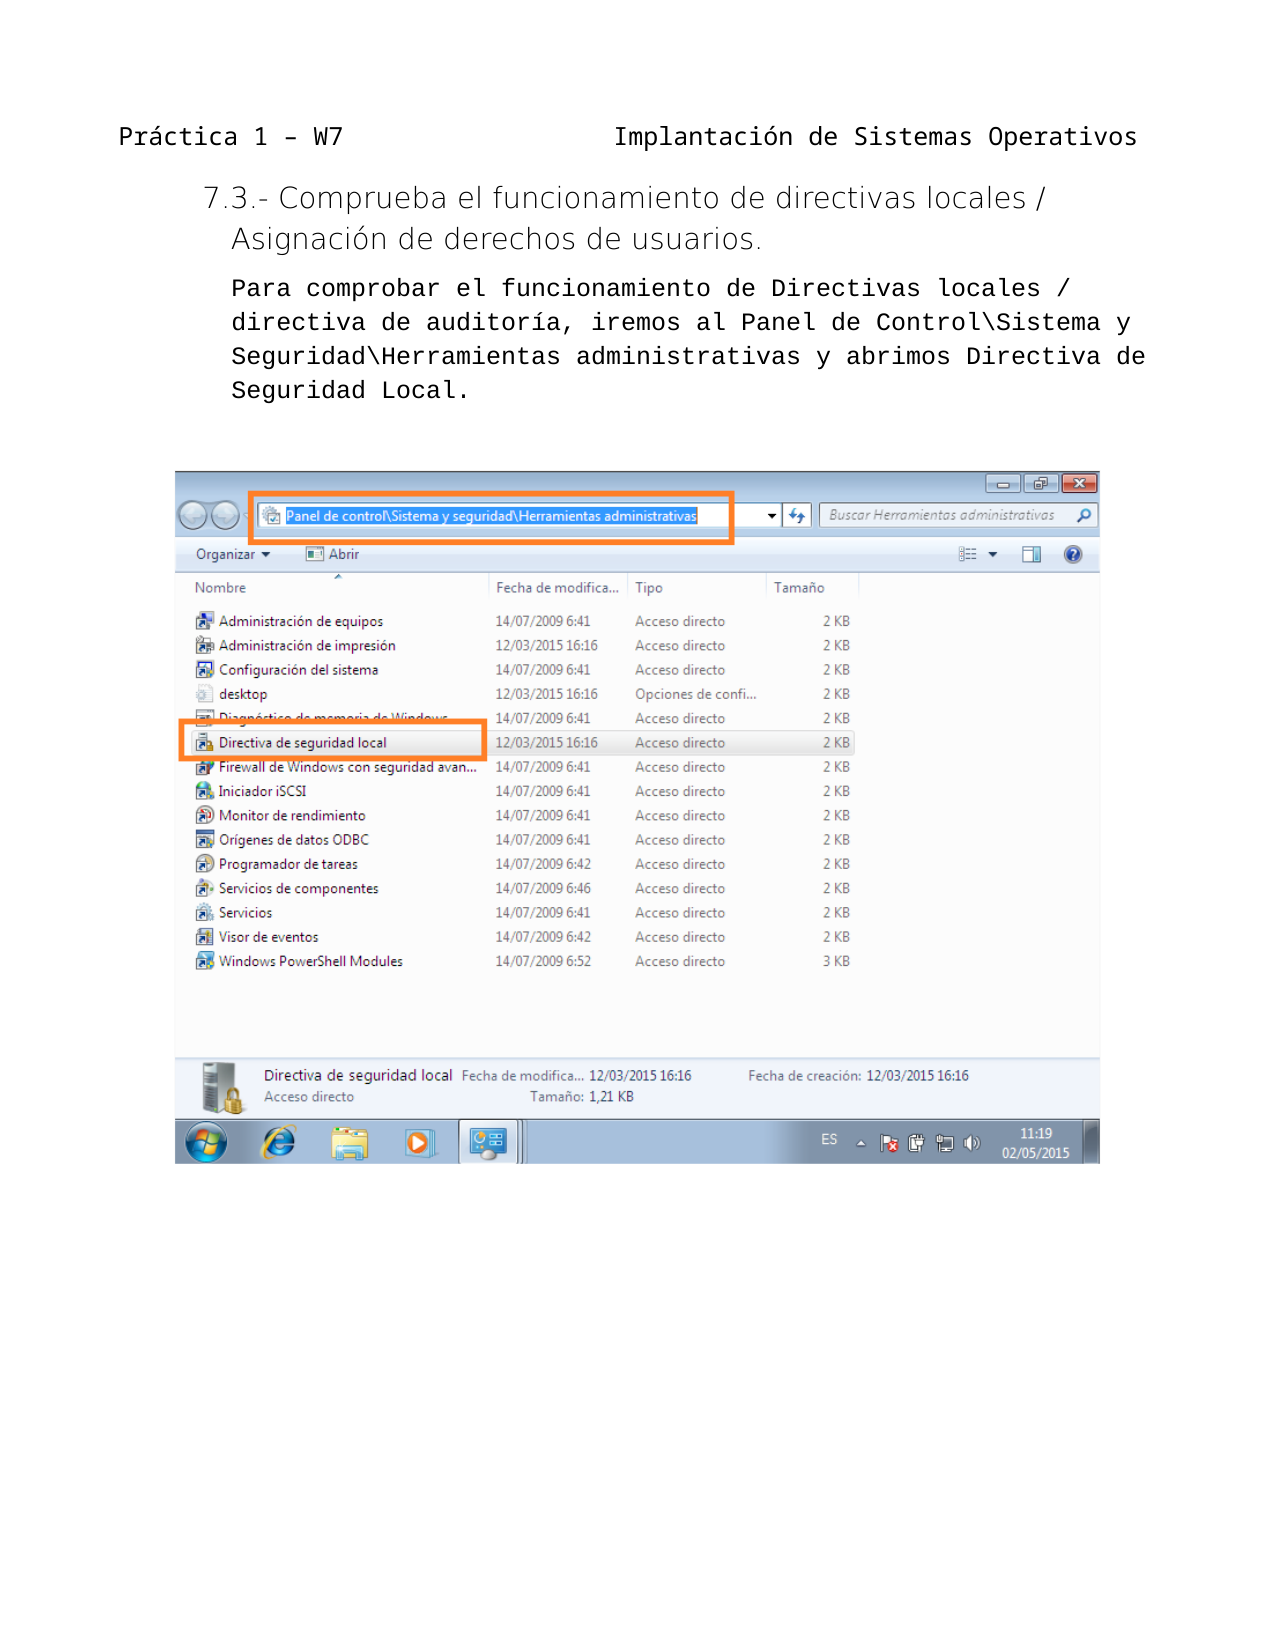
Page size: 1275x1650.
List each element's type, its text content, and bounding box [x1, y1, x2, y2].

picture [174, 470, 1101, 1172]
text Para comprobar el funcionamiento de Directivas locales / directiva de auditoría, iremos al Panel de Control\Sistema y Seguridad\Herramientas administrativas y abrimos Directiva de Seguridad Local. [231, 276, 1157, 406]
list Comprueba el funcionamiento de directivas locales / Asignación de derechos de usuarios. [193, 182, 1157, 256]
